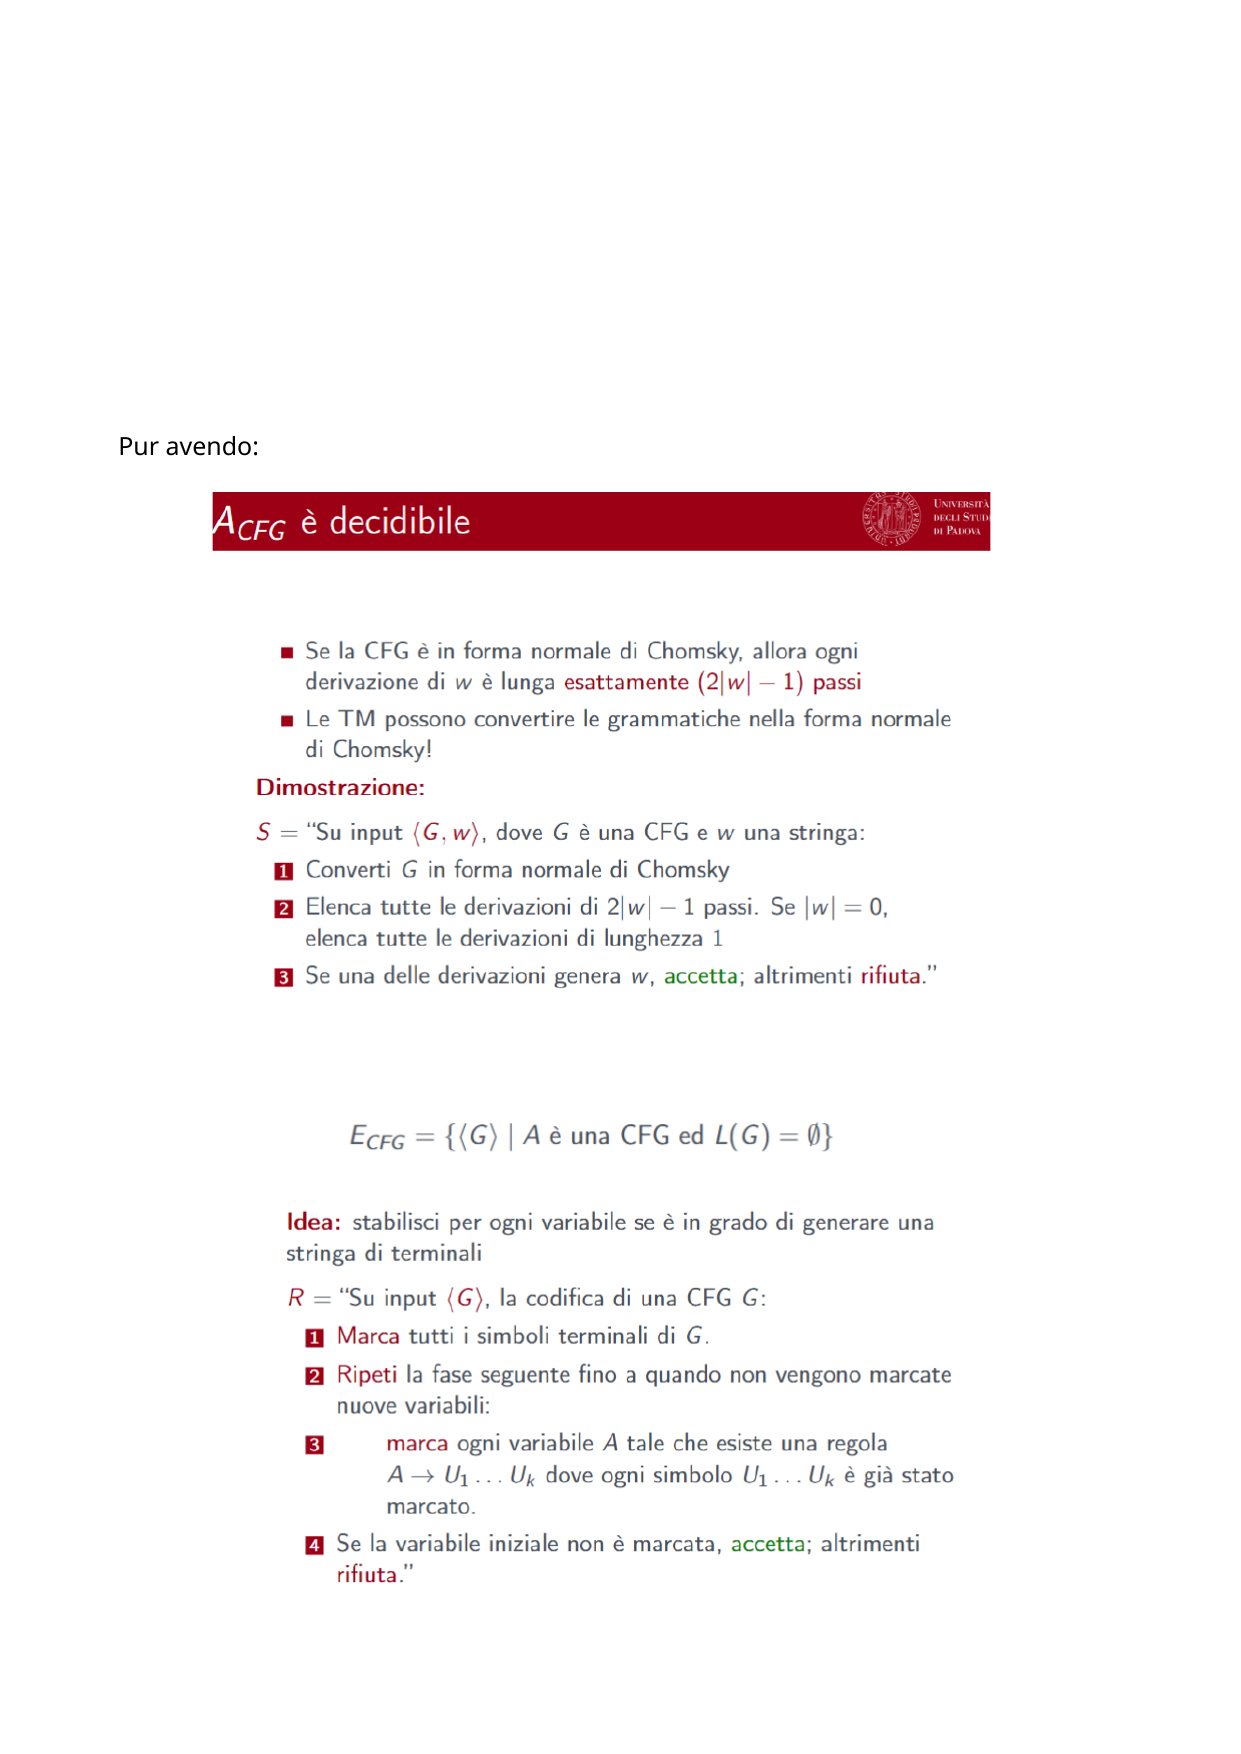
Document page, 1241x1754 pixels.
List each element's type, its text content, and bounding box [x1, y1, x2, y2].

text Pur avendo: [118, 428, 1122, 462]
picture [212, 492, 991, 1001]
picture [276, 1206, 980, 1595]
picture [324, 1100, 855, 1168]
